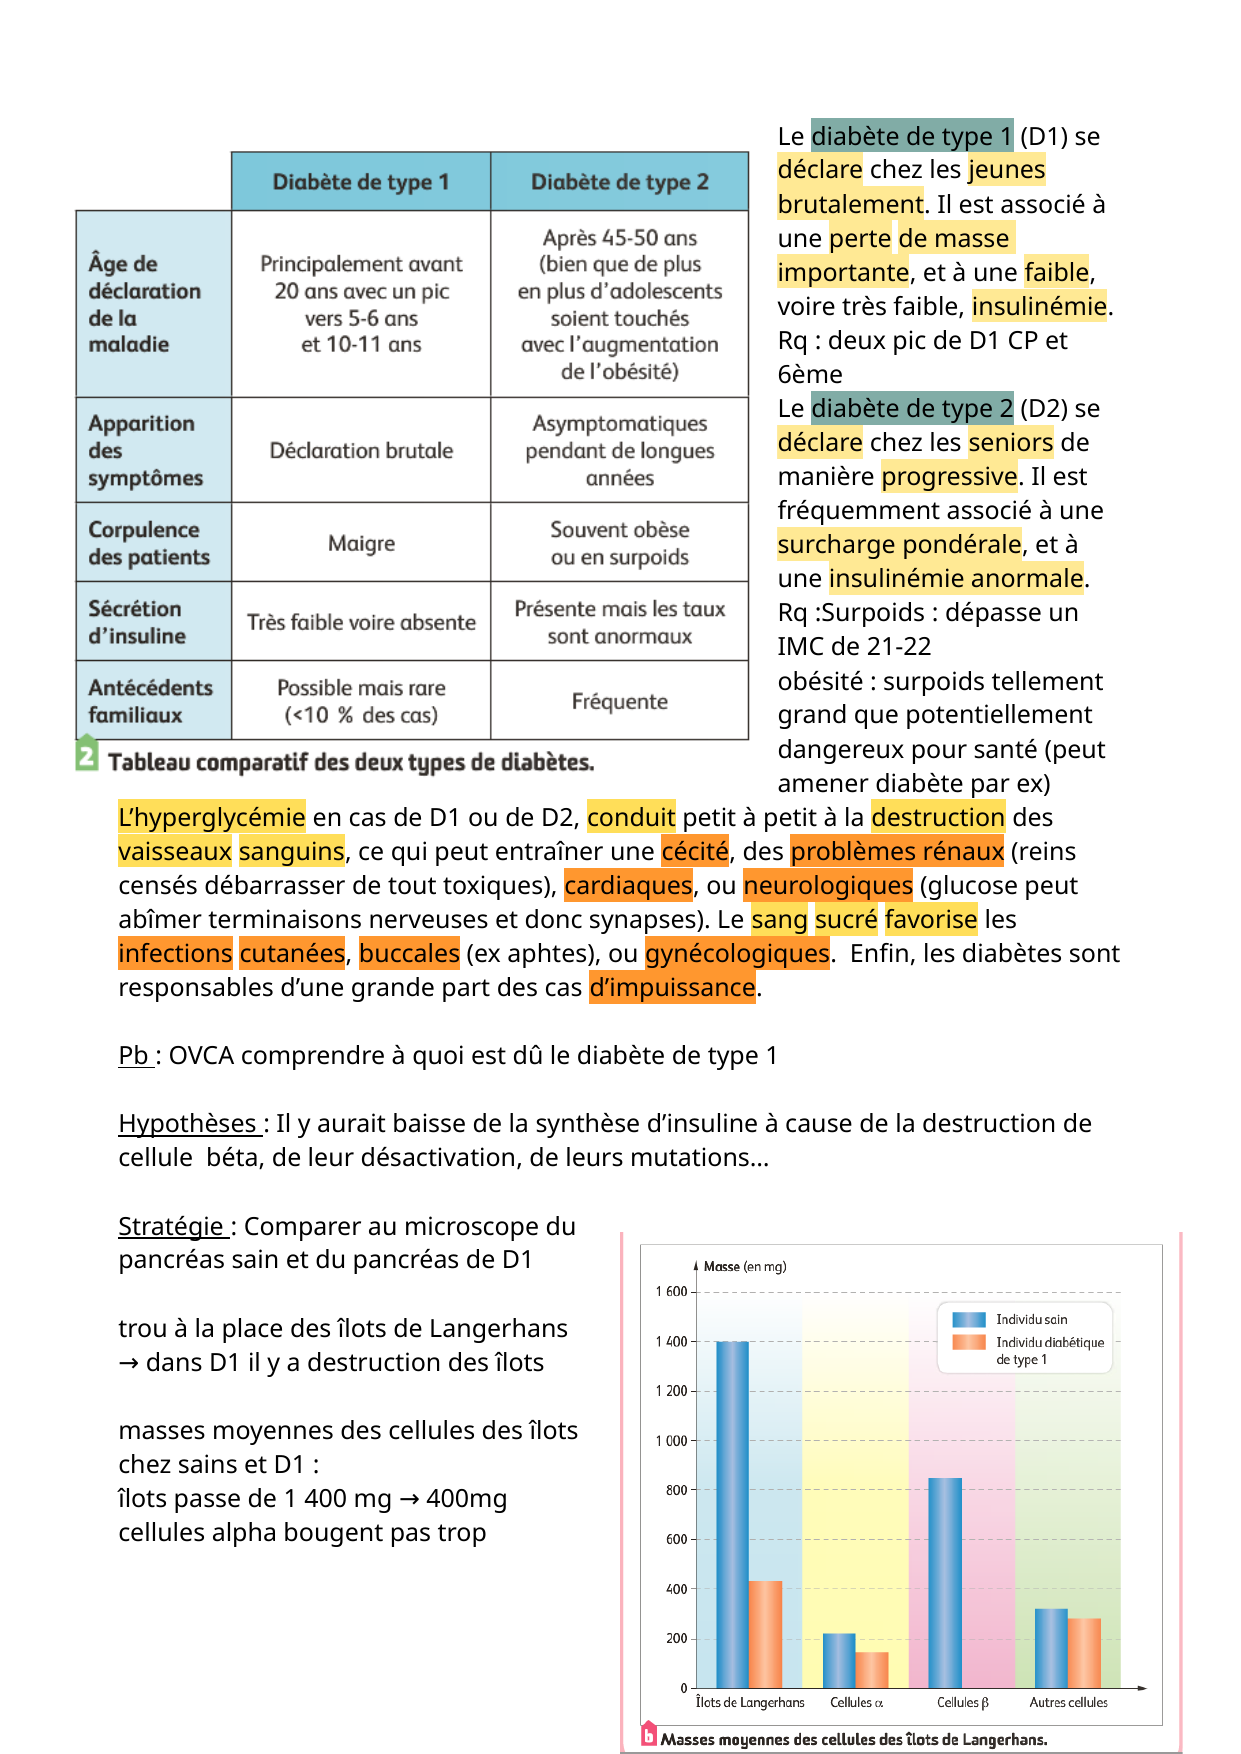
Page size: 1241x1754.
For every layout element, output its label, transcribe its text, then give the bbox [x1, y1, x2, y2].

text → dans D1 il y a destruction des îlots [118, 1344, 620, 1378]
text Hypothèses : Il y aurait baisse de la synthèse d’insuline à cause de la destruction de cellule béta, de leur désactivation, de leurs mutations… [118, 1106, 1122, 1174]
text trou à la place des îlots de Langerhans [118, 1310, 620, 1344]
text L’hyperglycémie en cas de D1 ou de D2, conduit petit à petit à la destruction des vaisseaux sanguins, ce qui peut entraîner une cécité, des problèmes rénaux (reins censés débarrasser de tout toxiques), cardiaques, ou neurologiques (glucose peut abîmer terminaisons nerveuses et donc synapses). Le sang sucré favorise les infections cutanées, buccales (ex aphtes), ou gynécologiques. Enfin, les diabètes sont responsables d’une grande part des cas d’impuissance. [118, 799, 1122, 1004]
text masses moyennes des cellules des îlots chez sains et D1 : [118, 1412, 620, 1481]
text îlots passe de 1 400 mg → 400mg [118, 1481, 620, 1515]
text Rq :Surpoids : dépasse un IMC de 21-22 [778, 595, 1122, 663]
text Le diabète de type 2 (D2) se déclare chez les seniors de manière progressive. Il est fréquemment associé à une surcharge pondérale, et à une insulinémie anormale. [778, 391, 1122, 595]
picture [620, 1232, 1183, 1754]
text cellules alpha bougent pas trop [118, 1515, 620, 1549]
picture [58, 131, 778, 780]
text obésité : surpoids tellement grand que potentiellement dangereux pour santé (peut amener diabète par ex) [118, 663, 1122, 799]
text Stratégie : Comparer au microscope du pancréas sain et du pancréas de D1 [118, 1208, 1122, 1276]
text Le diabète de type 1 (D1) se déclare chez les jeunes brutalement. Il est associé à une perte de masse importante, et à une faible, voire très faible, insulinémie. [118, 118, 1122, 322]
text Rq : deux pic de D1 CP et 6ème [778, 322, 1122, 391]
text Pb : OVCA comprendre à quoi est dû le diabète de type 1 [118, 1038, 1122, 1072]
